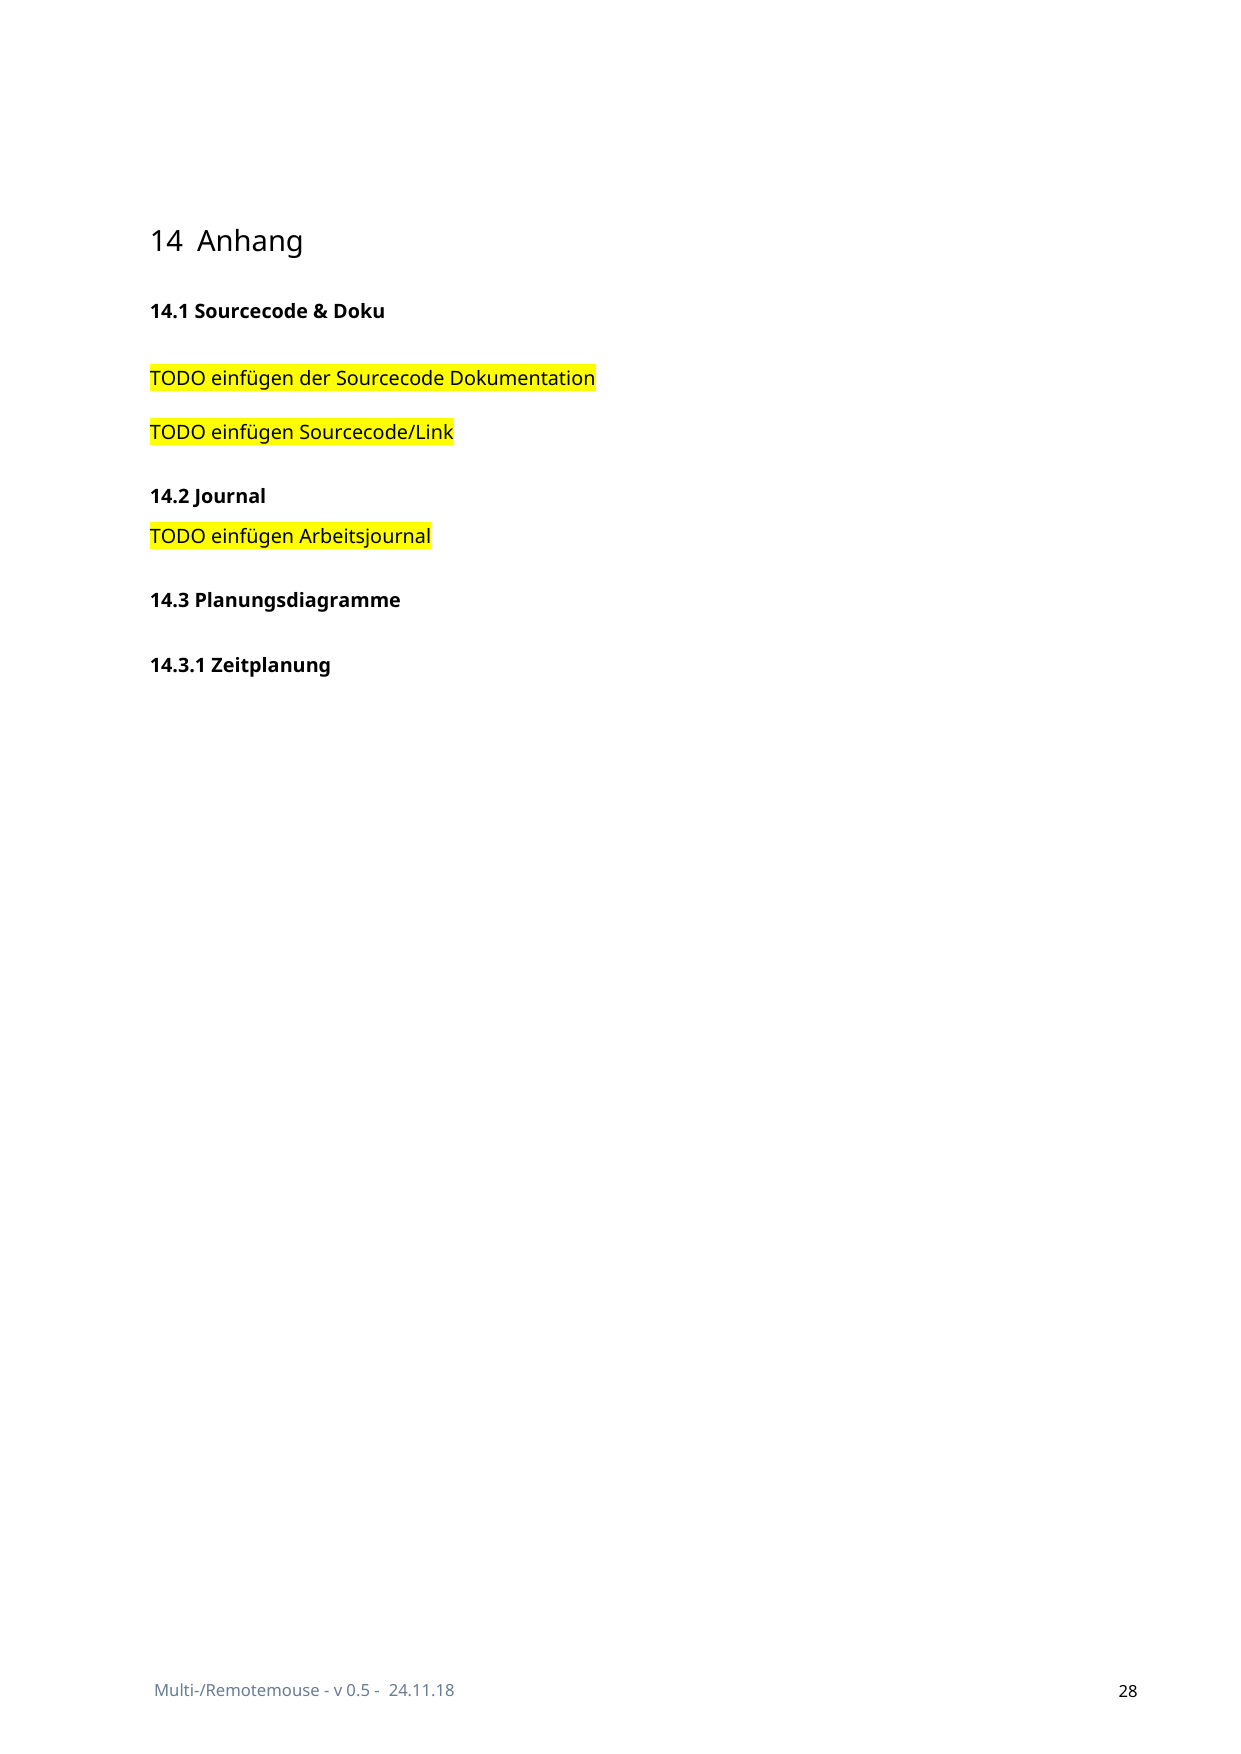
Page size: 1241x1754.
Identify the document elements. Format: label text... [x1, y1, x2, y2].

subtitle Sourcecode & Doku [149, 298, 1136, 325]
text TODO einfügen Arbeitsjournal [149, 522, 1136, 549]
subtitle Anhang [149, 221, 1136, 260]
subtitle Planungsdiagramme [149, 587, 1136, 614]
text TODO einfügen der Sourcecode Dokumentation [149, 364, 1136, 391]
text TODO einfügen Sourcecode/Link [149, 418, 1136, 445]
subtitle Journal [149, 483, 1136, 510]
subtitle Zeitplanung [149, 651, 1136, 678]
